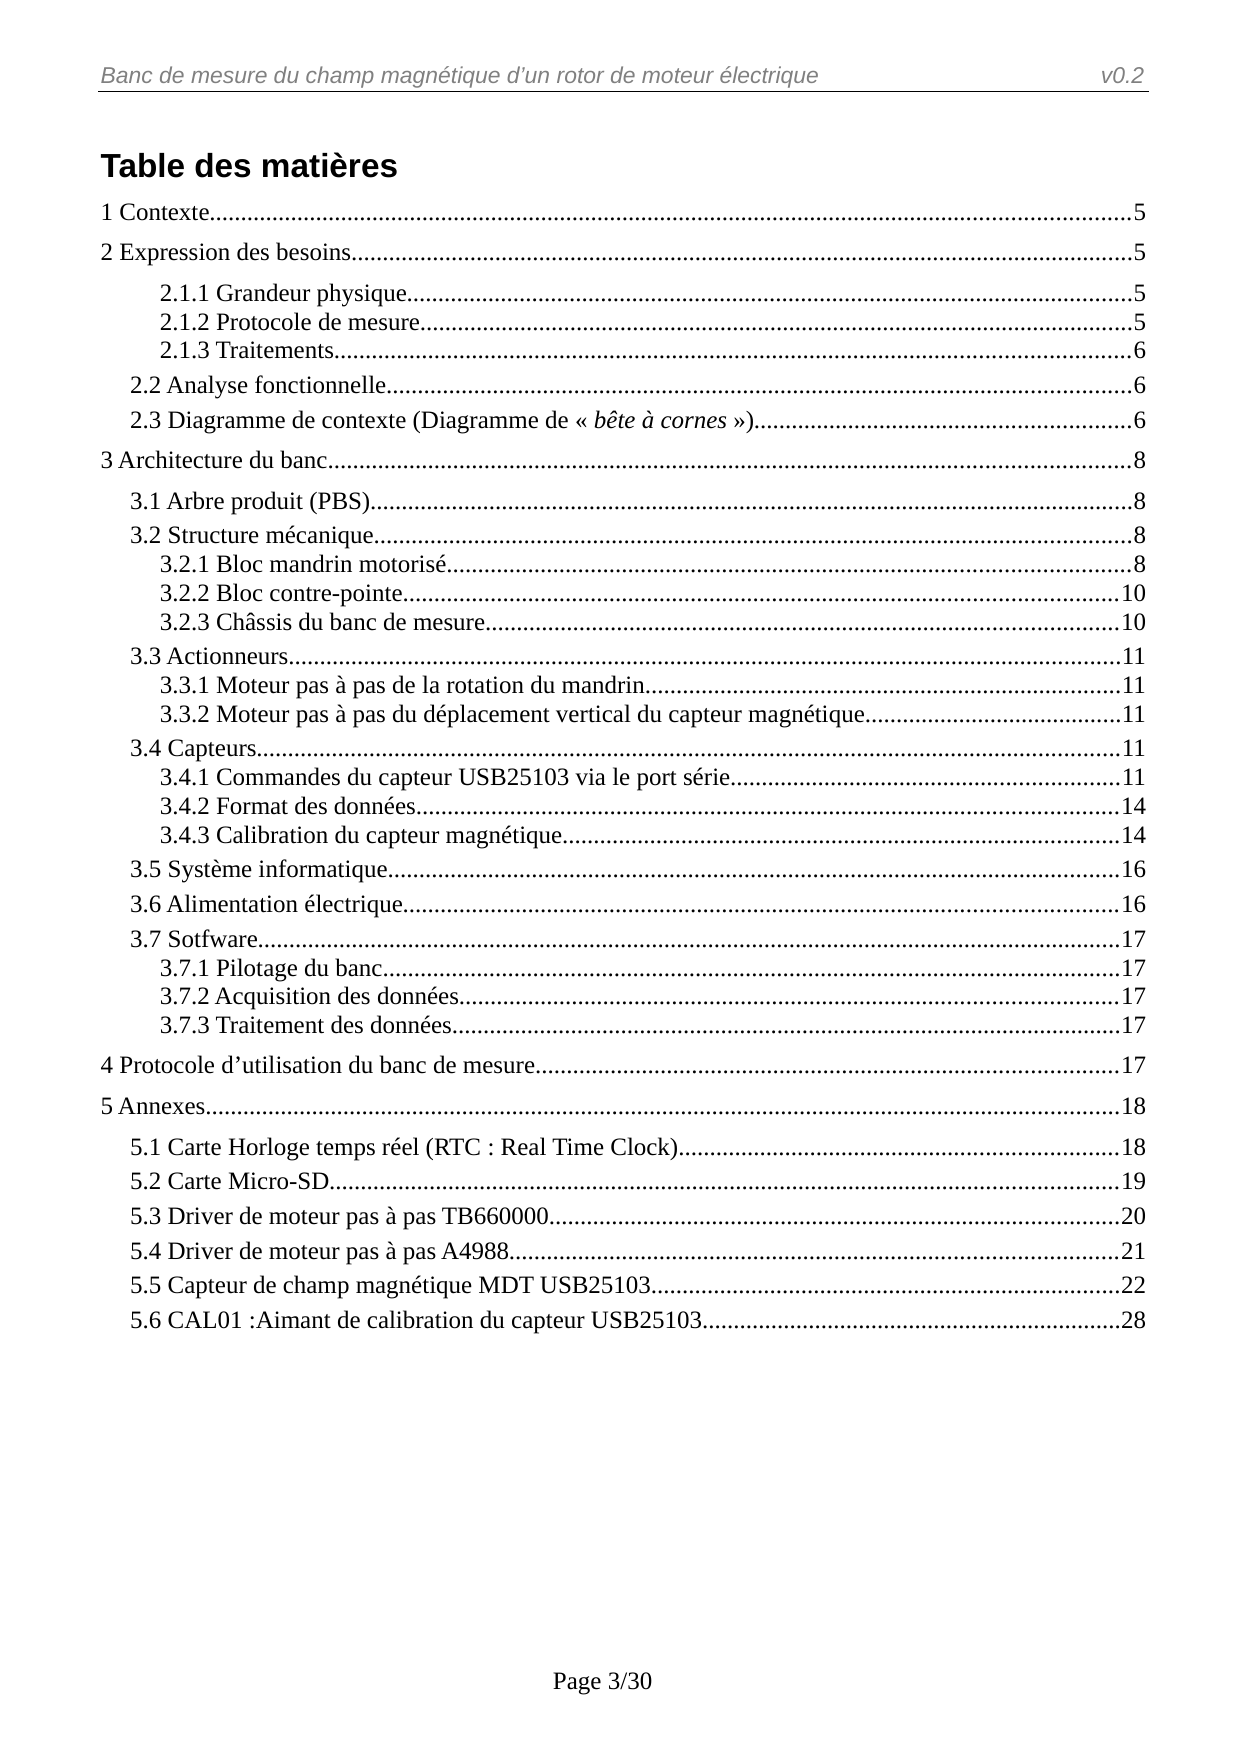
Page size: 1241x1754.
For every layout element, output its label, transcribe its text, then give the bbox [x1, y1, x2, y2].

text 2.3 Diagramme de contexte (Diagramme de « bête à cornes ») 6 [130, 405, 1146, 433]
text 2.1.1 Grandeur physique 5 [159, 278, 1146, 307]
text 3.5 Système informatique 16 [130, 854, 1146, 883]
text 5.1 Carte Horloge temps réel (RTC : Real Time Clock) 18 [130, 1132, 1146, 1160]
text 5.4 Driver de moteur pas à pas A4988 21 [130, 1236, 1146, 1264]
text 3.3.1 Moteur pas à pas de la rotation du mandrin 11 [159, 670, 1146, 699]
subtitle Table des matières [100, 146, 1146, 184]
text 3.7 Sotfware 17 [130, 924, 1146, 953]
text 5 Annexes 18 [100, 1091, 1146, 1120]
text 3.2 Structure mécanique 8 [130, 520, 1146, 549]
text 3.6 Alimentation électrique 16 [130, 889, 1146, 918]
text 2 Expression des besoins 5 [100, 237, 1146, 266]
text 3.4.1 Commandes du capteur USB25103 via le port série 11 [159, 762, 1146, 791]
text 3.4.3 Calibration du capteur magnétique 14 [159, 820, 1146, 848]
text 2.1.2 Protocole de mesure 5 [159, 307, 1146, 335]
text 1 Contexte 5 [100, 197, 1146, 226]
text 3.1 Arbre produit (PBS) 8 [130, 486, 1146, 514]
text 2.2 Analyse fonctionnelle 6 [130, 370, 1146, 399]
text 3.2.3 Châssis du banc de mesure 10 [159, 607, 1146, 635]
text 3.3 Actionneurs 11 [130, 641, 1146, 670]
text 3 Architecture du banc 8 [100, 445, 1146, 474]
text 3.2.1 Bloc mandrin motorisé 8 [159, 549, 1146, 578]
text 3.7.3 Traitement des données 17 [159, 1010, 1146, 1039]
text 3.7.1 Pilotage du banc 17 [159, 953, 1146, 981]
text 5.5 Capteur de champ magnétique MDT USB25103 22 [130, 1270, 1146, 1299]
text 2.1.3 Traitements 6 [159, 335, 1146, 364]
text 5.6 CAL01 :Aimant de calibration du capteur USB25103 28 [130, 1305, 1146, 1334]
text 5.2 Carte Micro-SD 19 [130, 1166, 1146, 1195]
text 5.3 Driver de moteur pas à pas TB660000 20 [130, 1201, 1146, 1230]
text 4 Protocole d’utilisation du banc de mesure 17 [100, 1051, 1146, 1079]
text 3.4 Capteurs 11 [130, 733, 1146, 762]
text 3.7.2 Acquisition des données 17 [159, 981, 1146, 1010]
text 3.2.2 Bloc contre-pointe 10 [159, 578, 1146, 607]
text 3.3.2 Moteur pas à pas du déplacement vertical du capteur magnétique 11 [159, 699, 1146, 728]
text 3.4.2 Format des données 14 [159, 791, 1146, 820]
